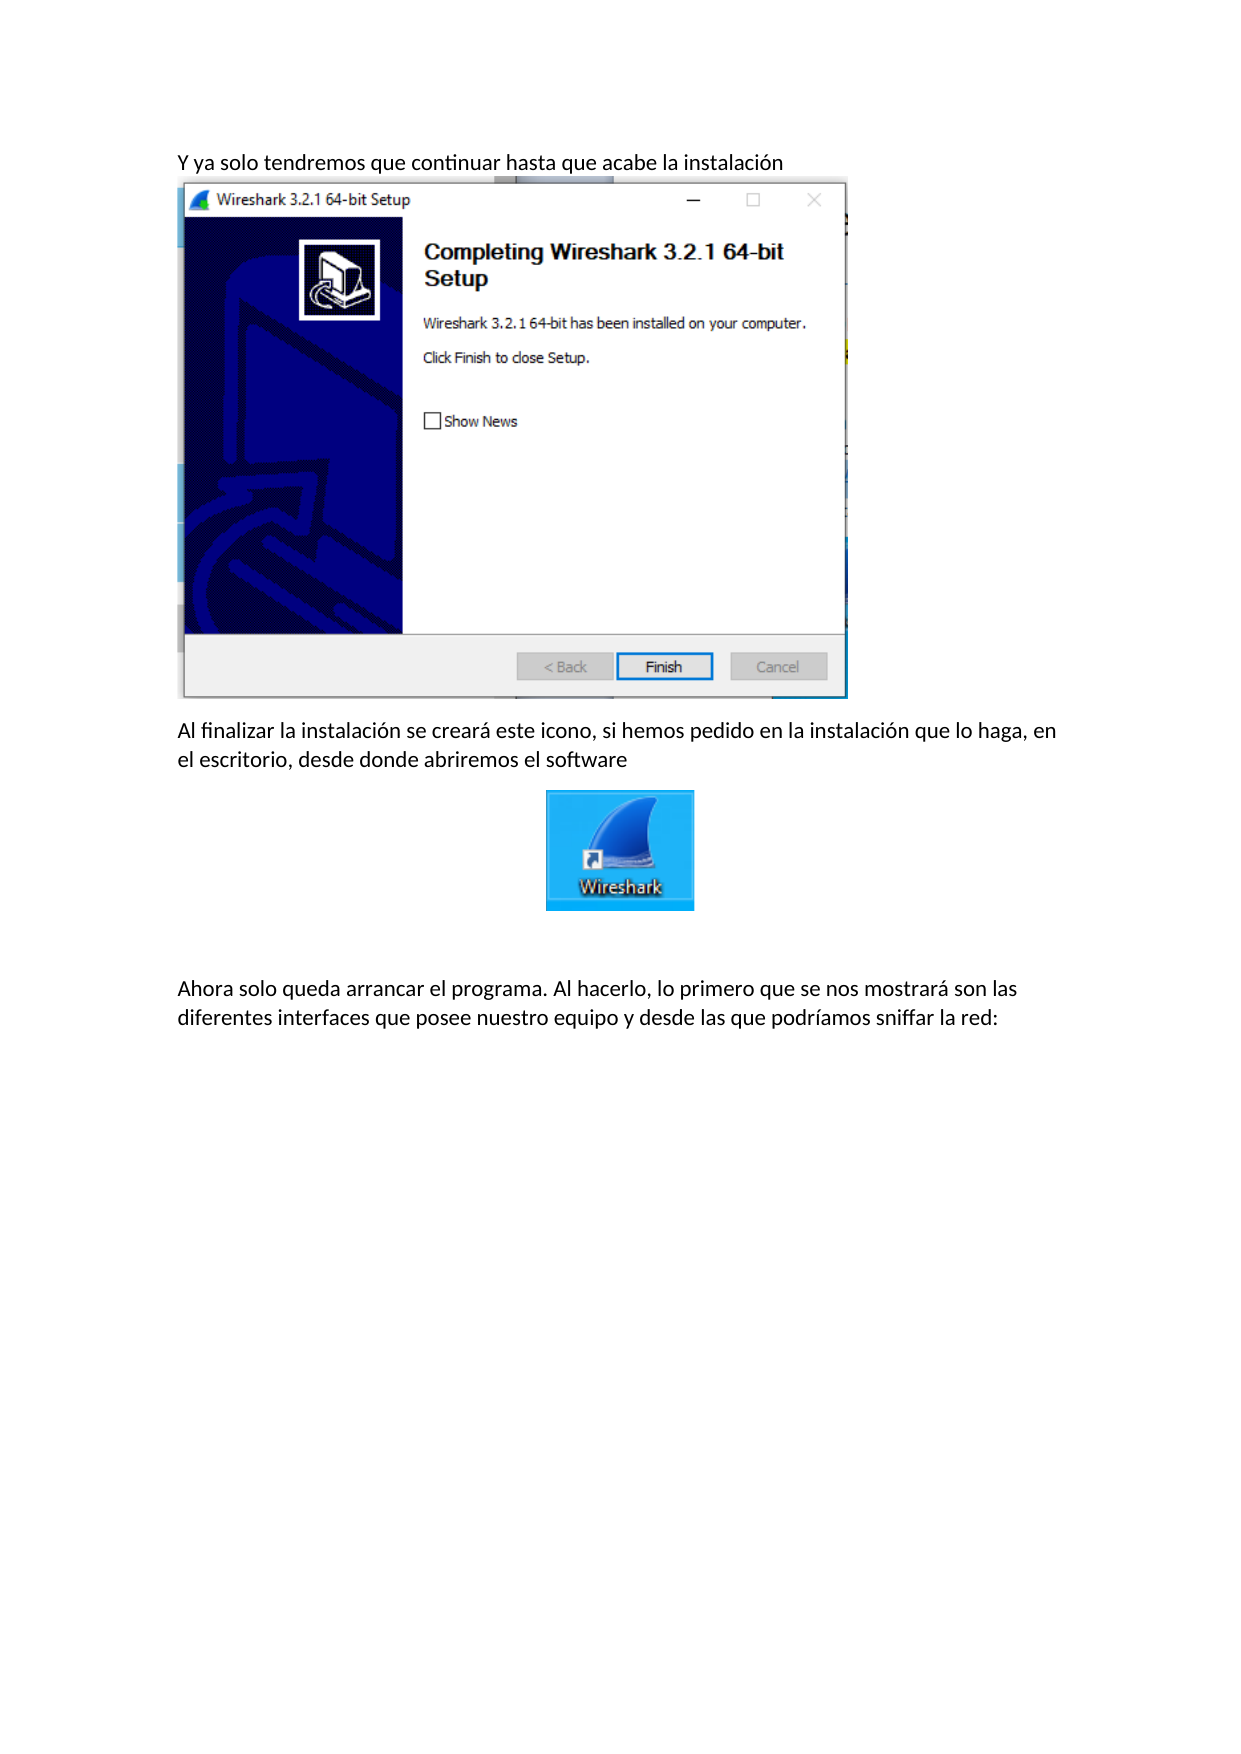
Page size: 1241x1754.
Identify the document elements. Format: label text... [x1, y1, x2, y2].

text Y ya solo tendremos que continuar hasta que acabe la instalación [177, 148, 1063, 699]
text Al finalizar la instalación se creará este icono, si hemos pedido en la instalación que lo haga, en el escritorio, desde donde abriremos el software [177, 716, 1063, 773]
text Ahora solo queda arrancar el programa. Al hacerlo, lo primero que se nos mostrará son las diferentes interfaces que posee nuestro equipo y desde las que podríamos sniffar la red: [177, 974, 1063, 1031]
